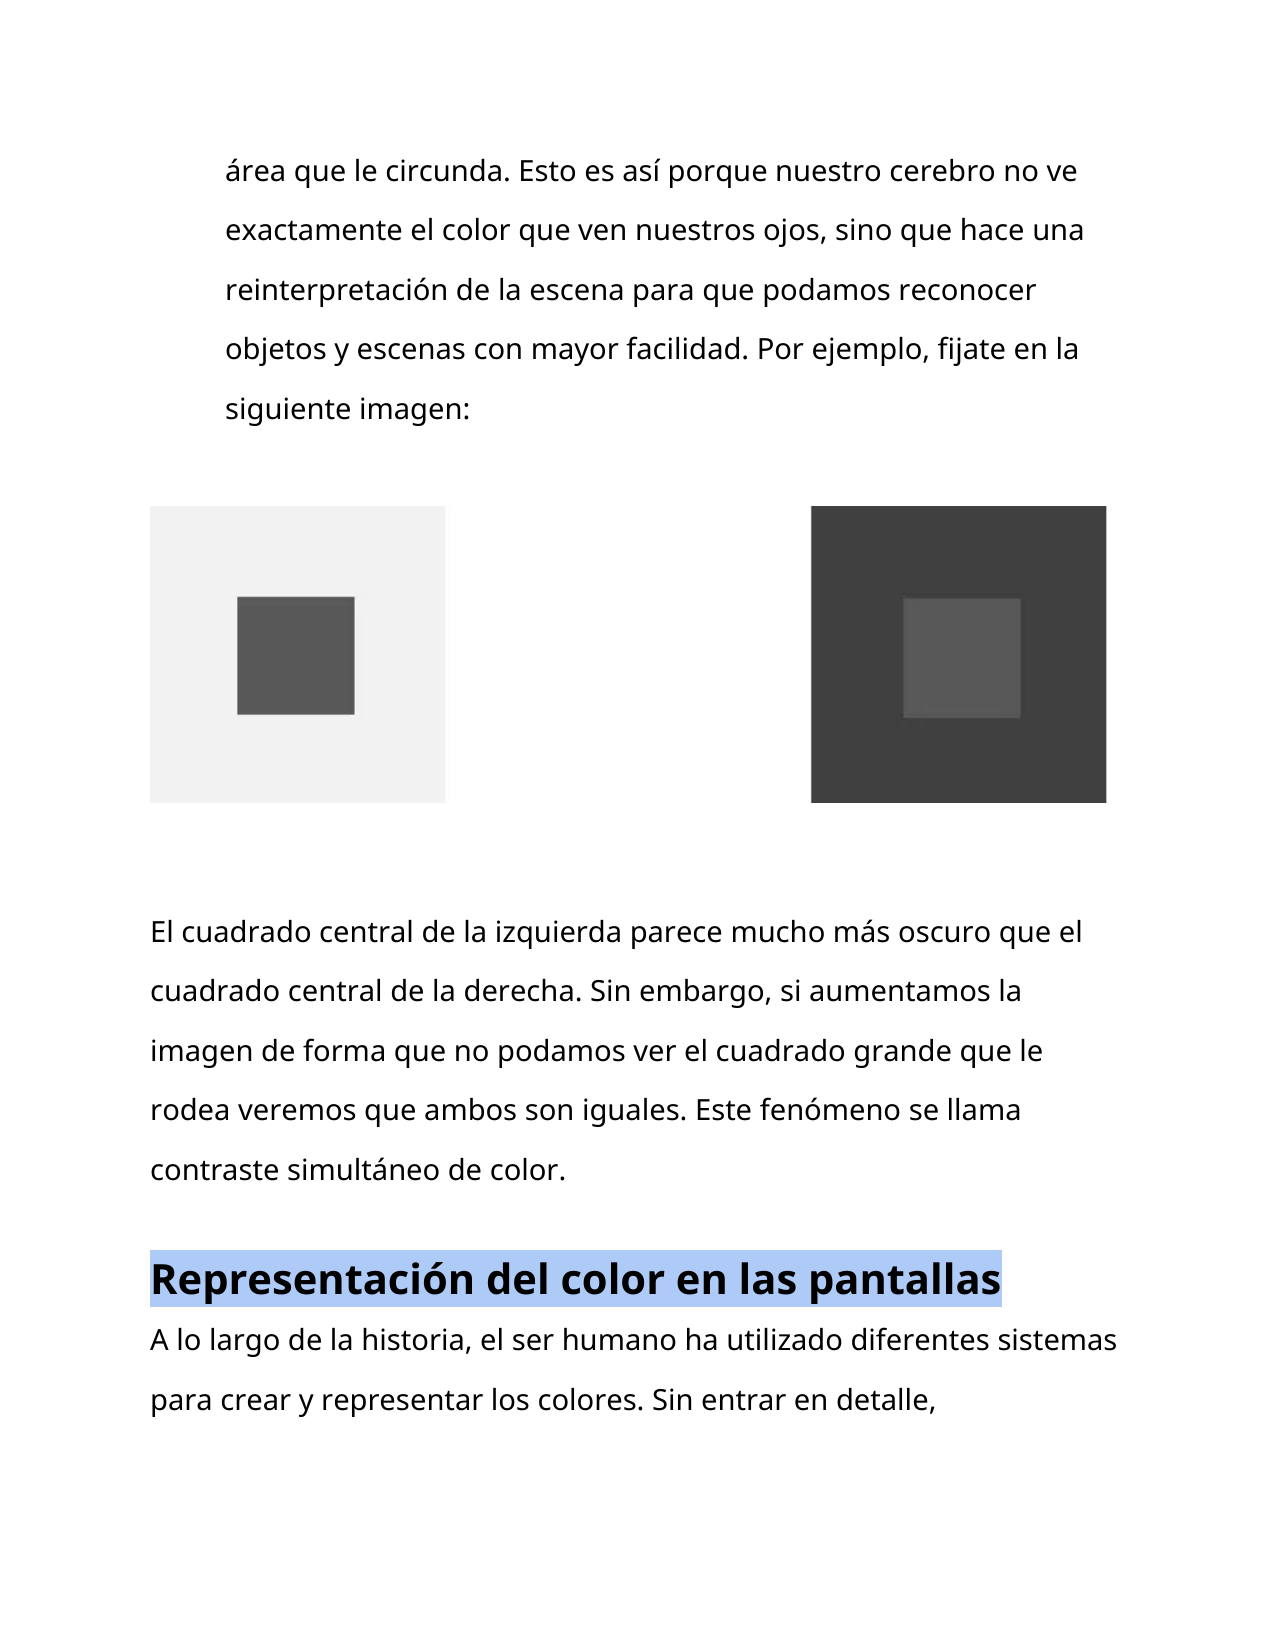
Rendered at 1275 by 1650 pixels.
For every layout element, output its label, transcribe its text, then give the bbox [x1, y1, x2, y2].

picture [150, 506, 1107, 803]
text A lo largo de la historia, el ser humano ha utilizado diferentes sistemas para crear y representar los colores. Sin entrar en detalle, [150, 1319, 1125, 1419]
text El cuadrado central de la izquierda parece mucho más oscuro que el cuadrado central de la derecha. Sin embargo, si aumentamos la imagen de forma que no podamos ver el cuadrado grande que le rodea veremos que ambos son iguales. Este fenómeno se llama contraste simultáneo de color. [150, 911, 1125, 1189]
subtitle Representación del color en las pantallas [1002, 1250, 1125, 1307]
list área que le circunda. Esto es así porque nuestro cerebro no ve exactamente el color que ven nuestros ojos, sino que hace una reinterpretación de la escena para que podamos reconocer objetos y escenas con mayor facilidad. Por ejemplo, fijate en la siguiente imagen: [187, 150, 1125, 428]
